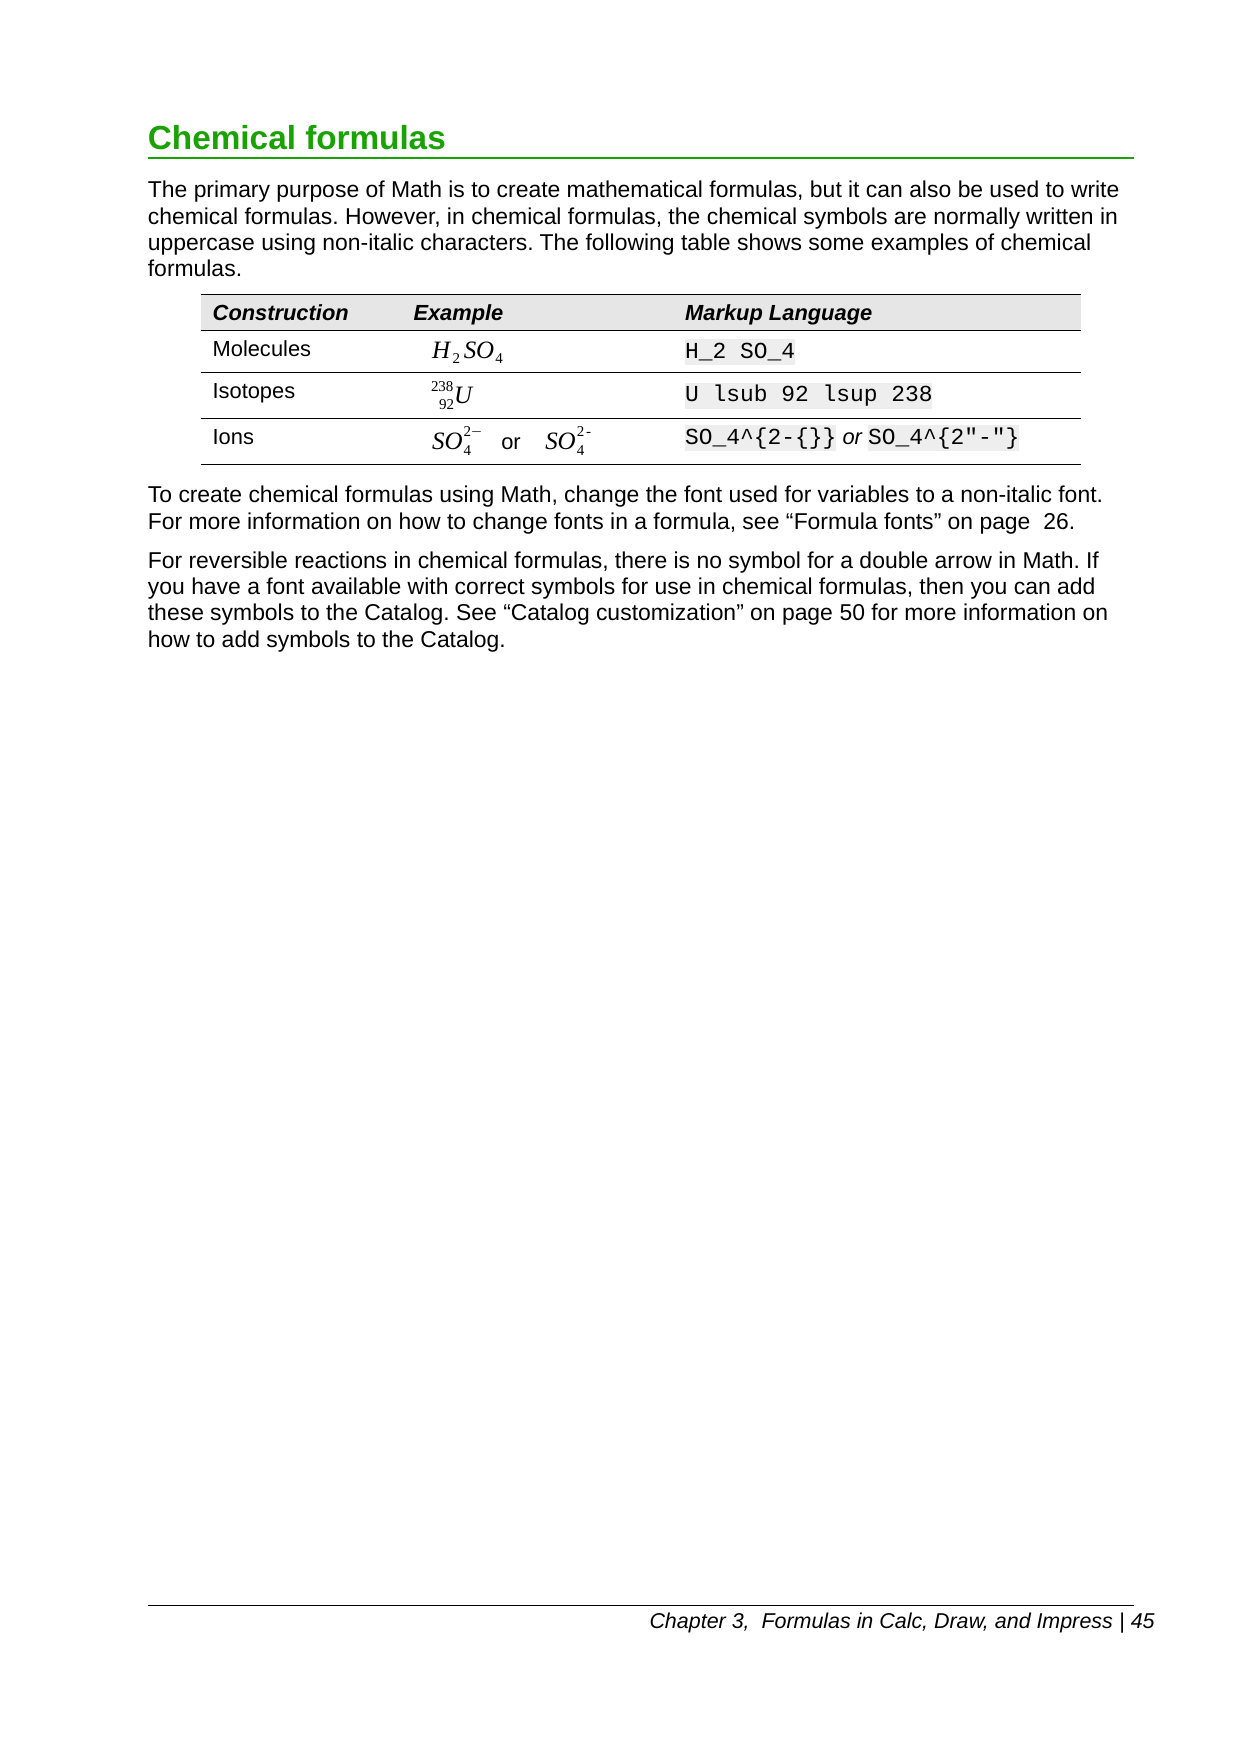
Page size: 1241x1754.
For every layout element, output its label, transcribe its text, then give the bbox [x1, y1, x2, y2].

text The primary purpose of Math is to create mathematical formulas, but it can also be used to write chemical formulas. However, in chemical formulas, the chemical symbols are normally written in uppercase using non-italic characters. The following table shows some examples of chemical formulas. [148, 176, 1134, 282]
table_cell Molecules [201, 331, 401, 372]
table_cell U lsub 92 lsup 238 [673, 373, 1081, 418]
table_cell H_2 SO_4 [673, 331, 1081, 372]
table_cell or [401, 419, 673, 464]
table_header Example [401, 295, 673, 330]
table_header Construction [201, 295, 401, 330]
table_cell Isotopes [201, 373, 401, 418]
table_header Markup Language [673, 295, 1081, 330]
subtitle Chemical formulas [148, 118, 1134, 157]
table_cell SO_4^{2-{}} or SO_4^{2"-"} [673, 419, 1081, 464]
table_cell Ions [201, 419, 401, 464]
text To create chemical formulas using Math, change the font used for variables to a non-italic font. For more information on how to change fonts in a formula, see “Formula fonts” on page 26. [148, 481, 1134, 534]
table_cell [401, 373, 673, 418]
text For reversible reactions in chemical formulas, there is no symbol for a double arrow in Math. If you have a font available with correct symbols for use in chemical formulas, then you can add these symbols to the Catalog. See “Catalog customization” on page 51 for more information on how to add symbols to the Catalog. [148, 547, 1134, 652]
table_cell [401, 331, 673, 372]
